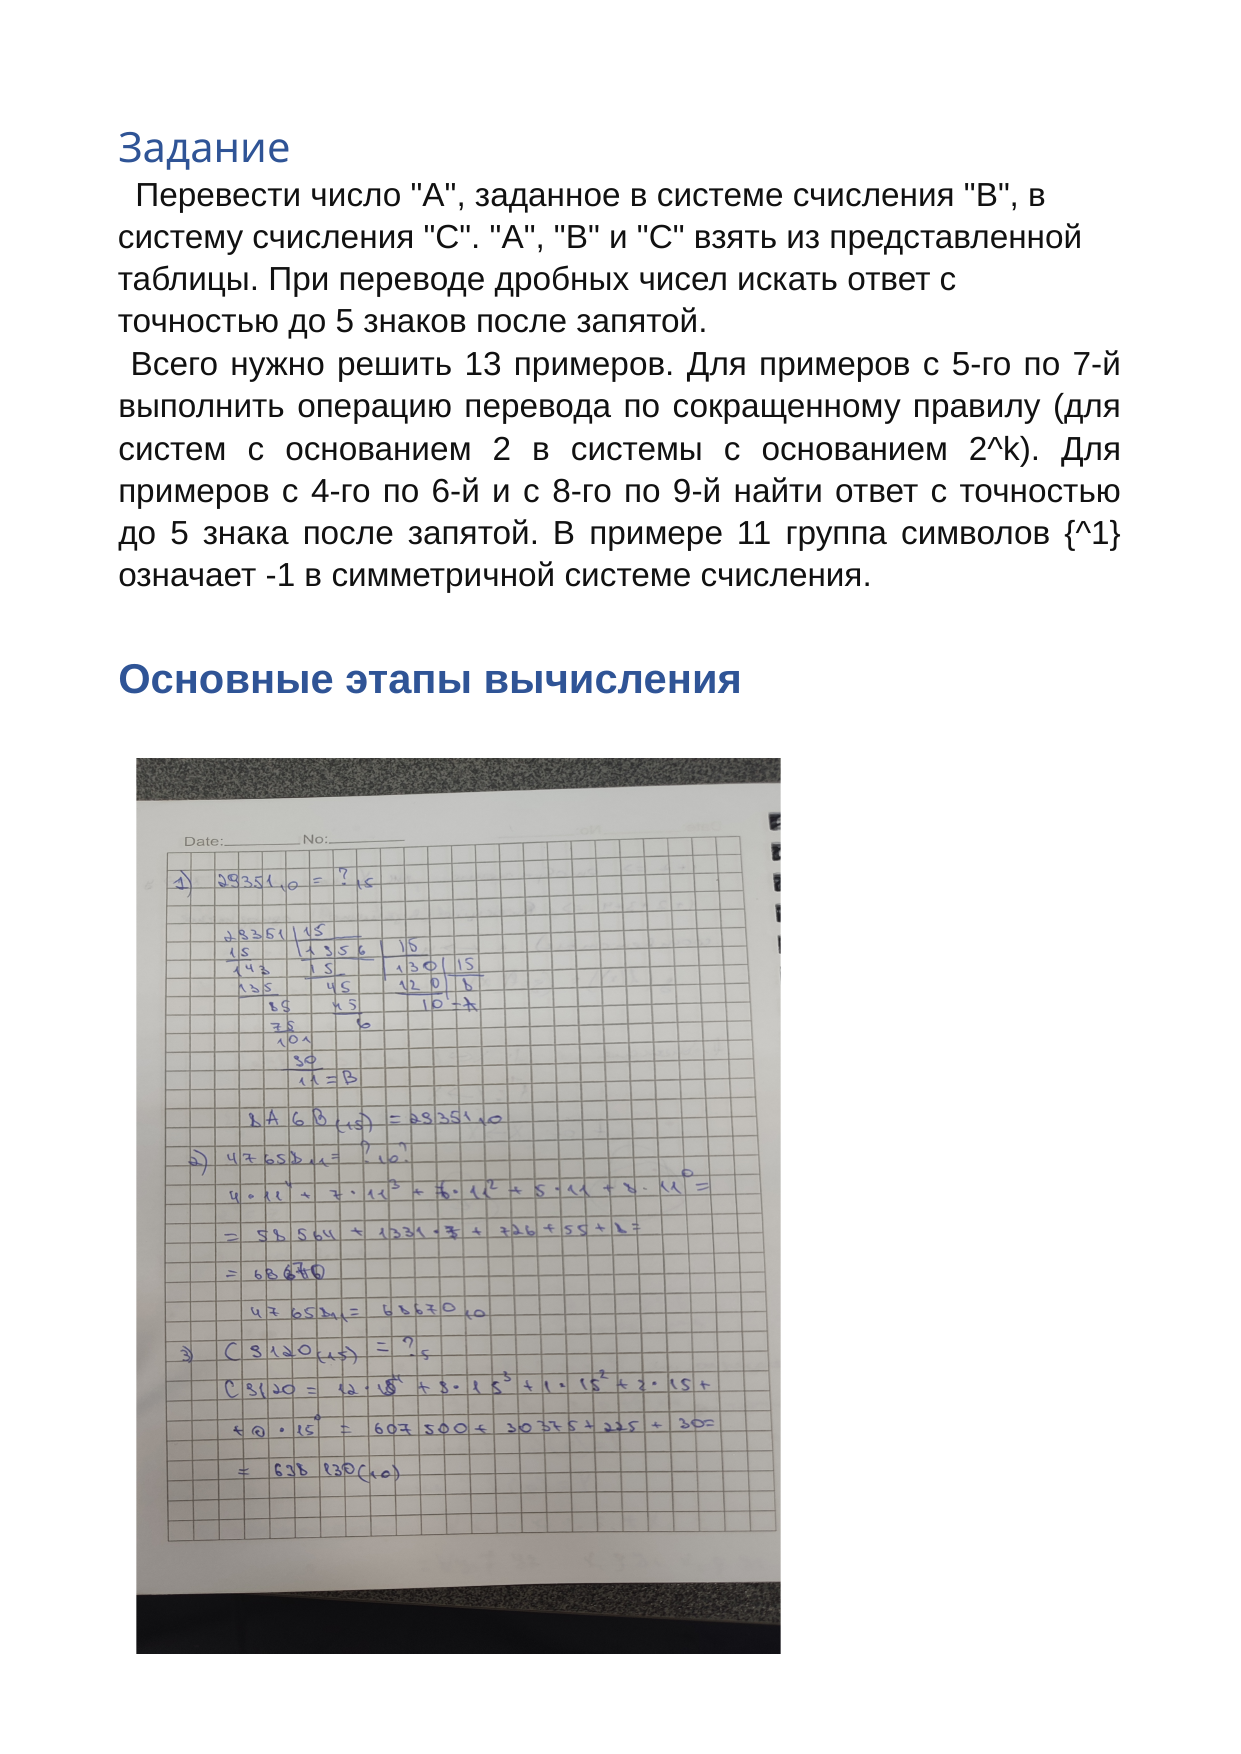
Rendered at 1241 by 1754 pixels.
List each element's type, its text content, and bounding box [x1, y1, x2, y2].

subtitle Основные этапы вычисления [118, 655, 1122, 703]
text Перевести число "А", заданное в системе счисления "В", в систему счисления "С". "А", "В" и "С" взять из представленной таблицы. При переводе дробных чисел искать ответ с точностью до 5 знаков после запятой. [117, 175, 1122, 340]
text Всего нужно решить 13 примеров. Для примеров с 5-го по 7-й выполнить операцию перевода по сокращенному правилу (для систем с основанием 2 в системы с основанием 2^k). Для примеров с 4-го по 6-й и с 8-го по 9-й найти ответ с точностью до 5 знака после запятой. В примере 11 группа символов {^1} означает -1 в симметричной системе счисления. [118, 344, 1122, 593]
subtitle Задание [118, 118, 1122, 175]
